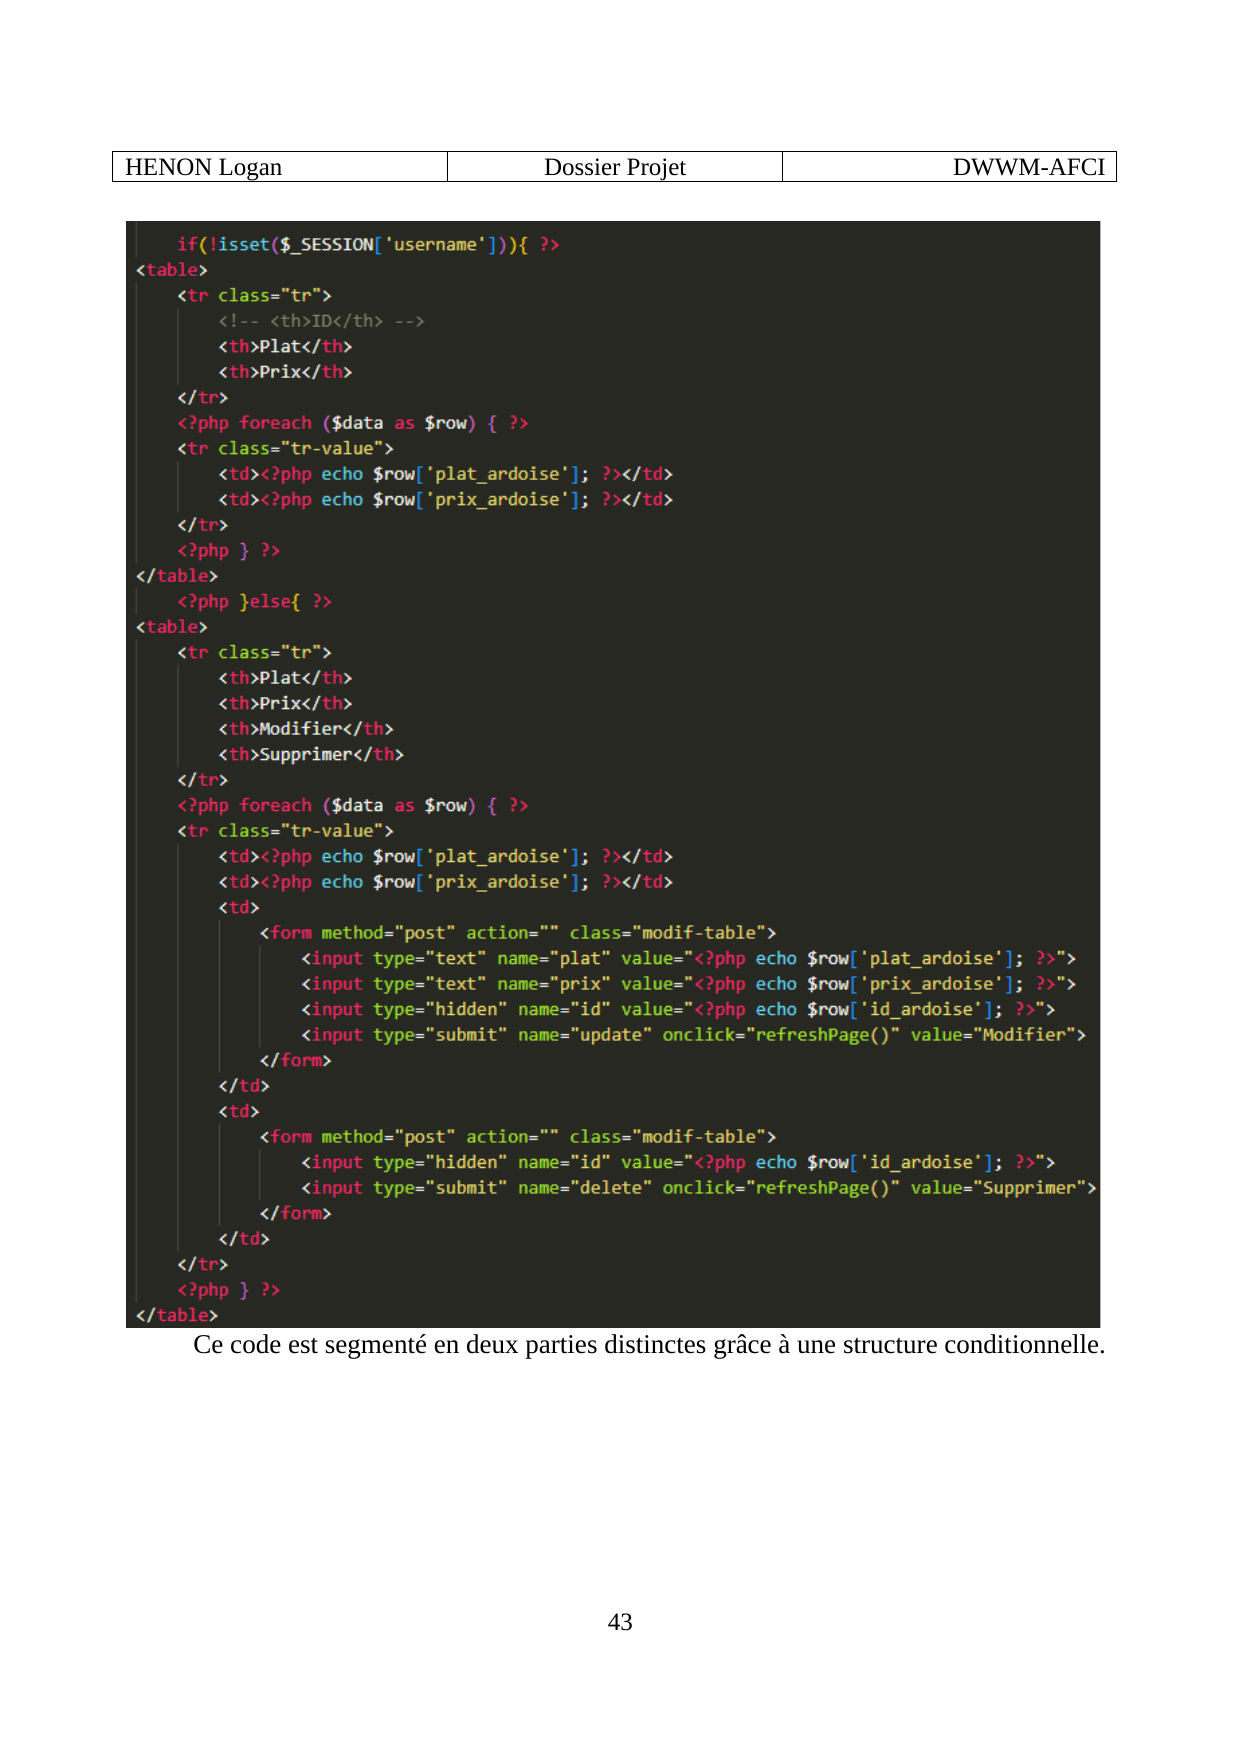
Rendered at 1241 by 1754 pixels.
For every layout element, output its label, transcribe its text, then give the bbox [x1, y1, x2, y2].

picture [126, 221, 1101, 1328]
text Ce code est segmenté en deux parties distinctes grâce à une structure conditionnelle. [118, 283, 1122, 1359]
